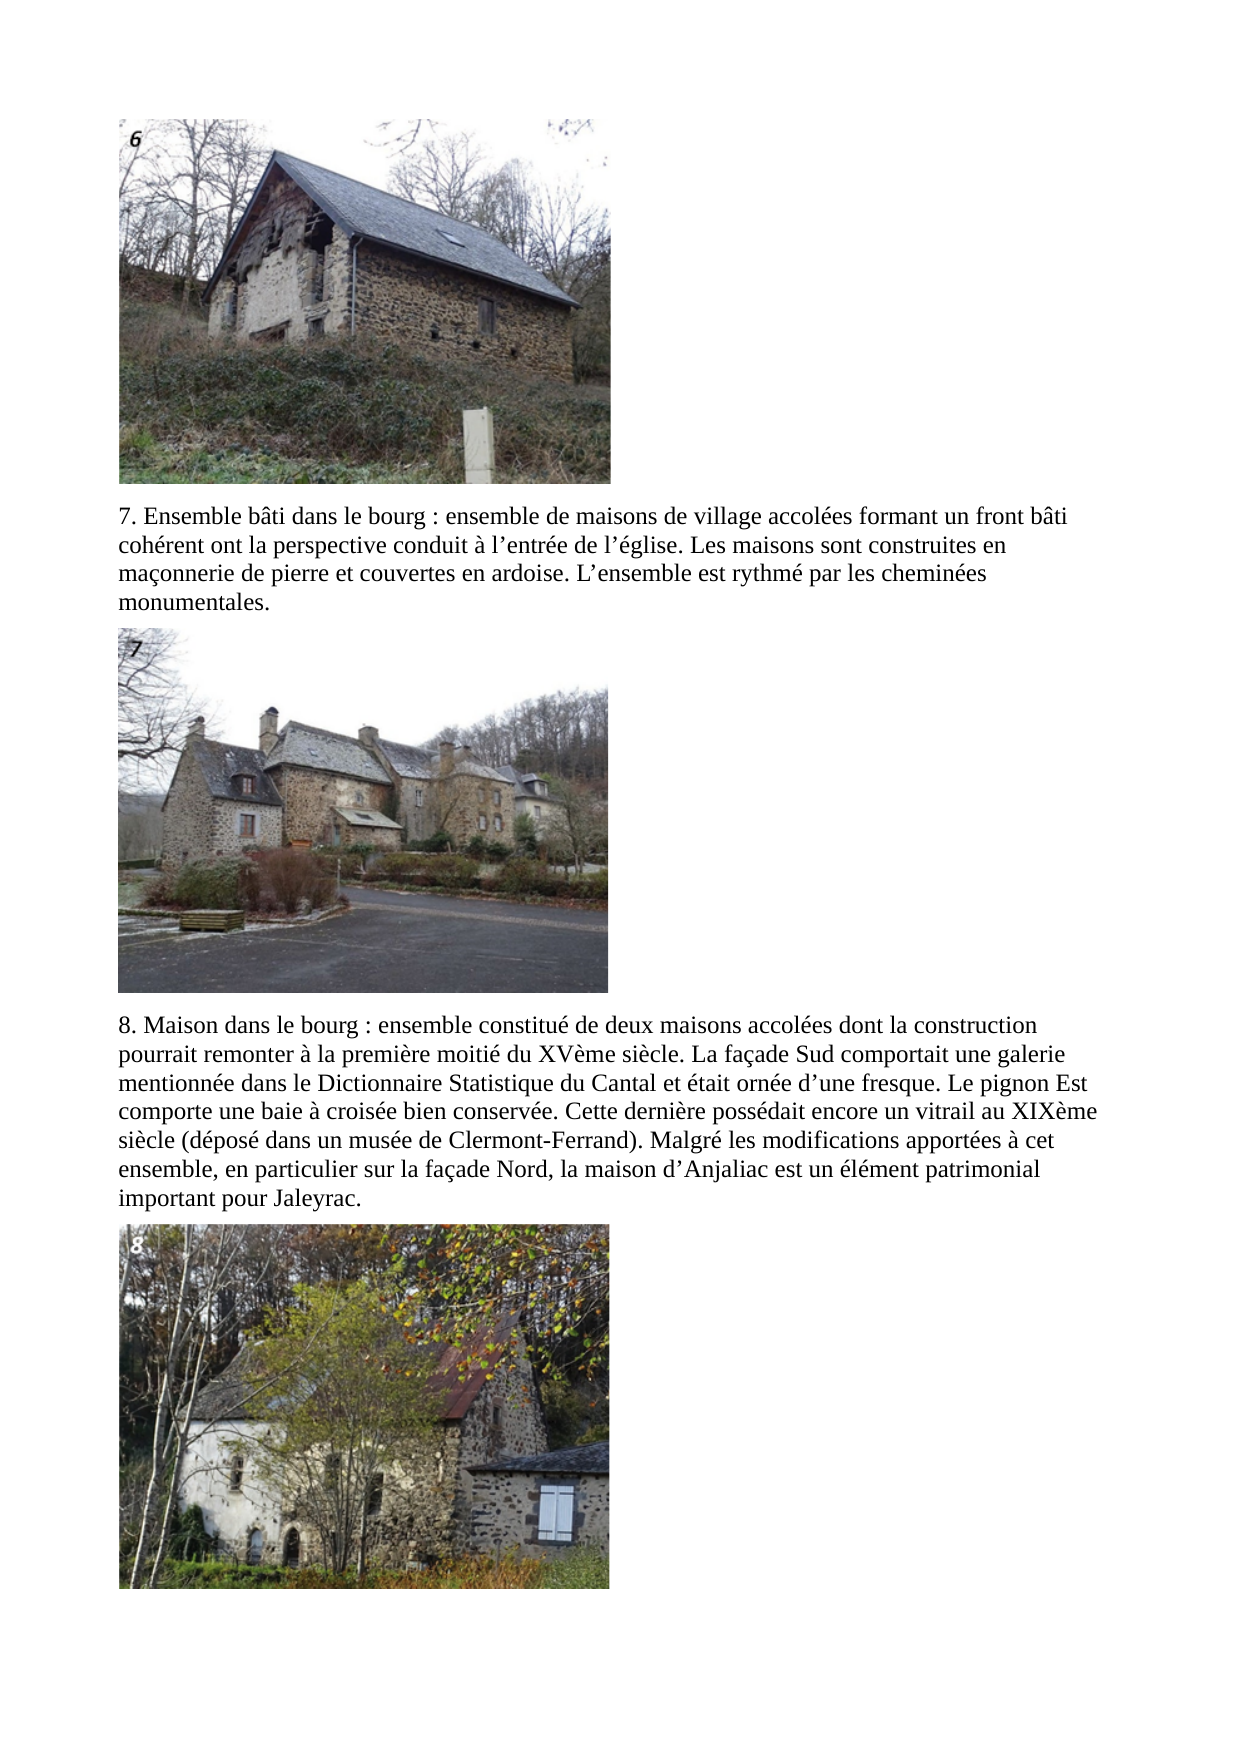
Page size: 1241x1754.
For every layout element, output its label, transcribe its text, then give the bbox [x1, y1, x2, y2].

picture [118, 1223, 610, 1589]
text 8. Maison dans le bourg : ensemble constitué de deux maisons accolées dont la construction pourrait remonter à la première moitié du XVème siècle. La façade Sud comportait une galerie mentionnée dans le Dictionnaire Statistique du Cantal et était ornée d’une fresque. Le pignon Est comporte une baie à croisée bien conservée. Cette dernière possédait encore un vitrail au XIXème siècle (déposé dans un musée de Clermont-Ferrand). Malgré les modifications apportées à cet ensemble, en particulier sur la façade Nord, la maison d’Anjaliac est un élément patrimonial important pour Jaleyrac. [118, 1010, 1122, 1211]
text 7. Ensemble bâti dans le bourg : ensemble de maisons de village accolées formant un front bâti cohérent ont la perspective conduit à l’entrée de l’église. Les maisons sont construites en maçonnerie de pierre et couvertes en ardoise. L’ensemble est rythmé par les cheminées monumentales. [118, 501, 1122, 616]
picture [118, 118, 611, 484]
picture [118, 628, 609, 993]
